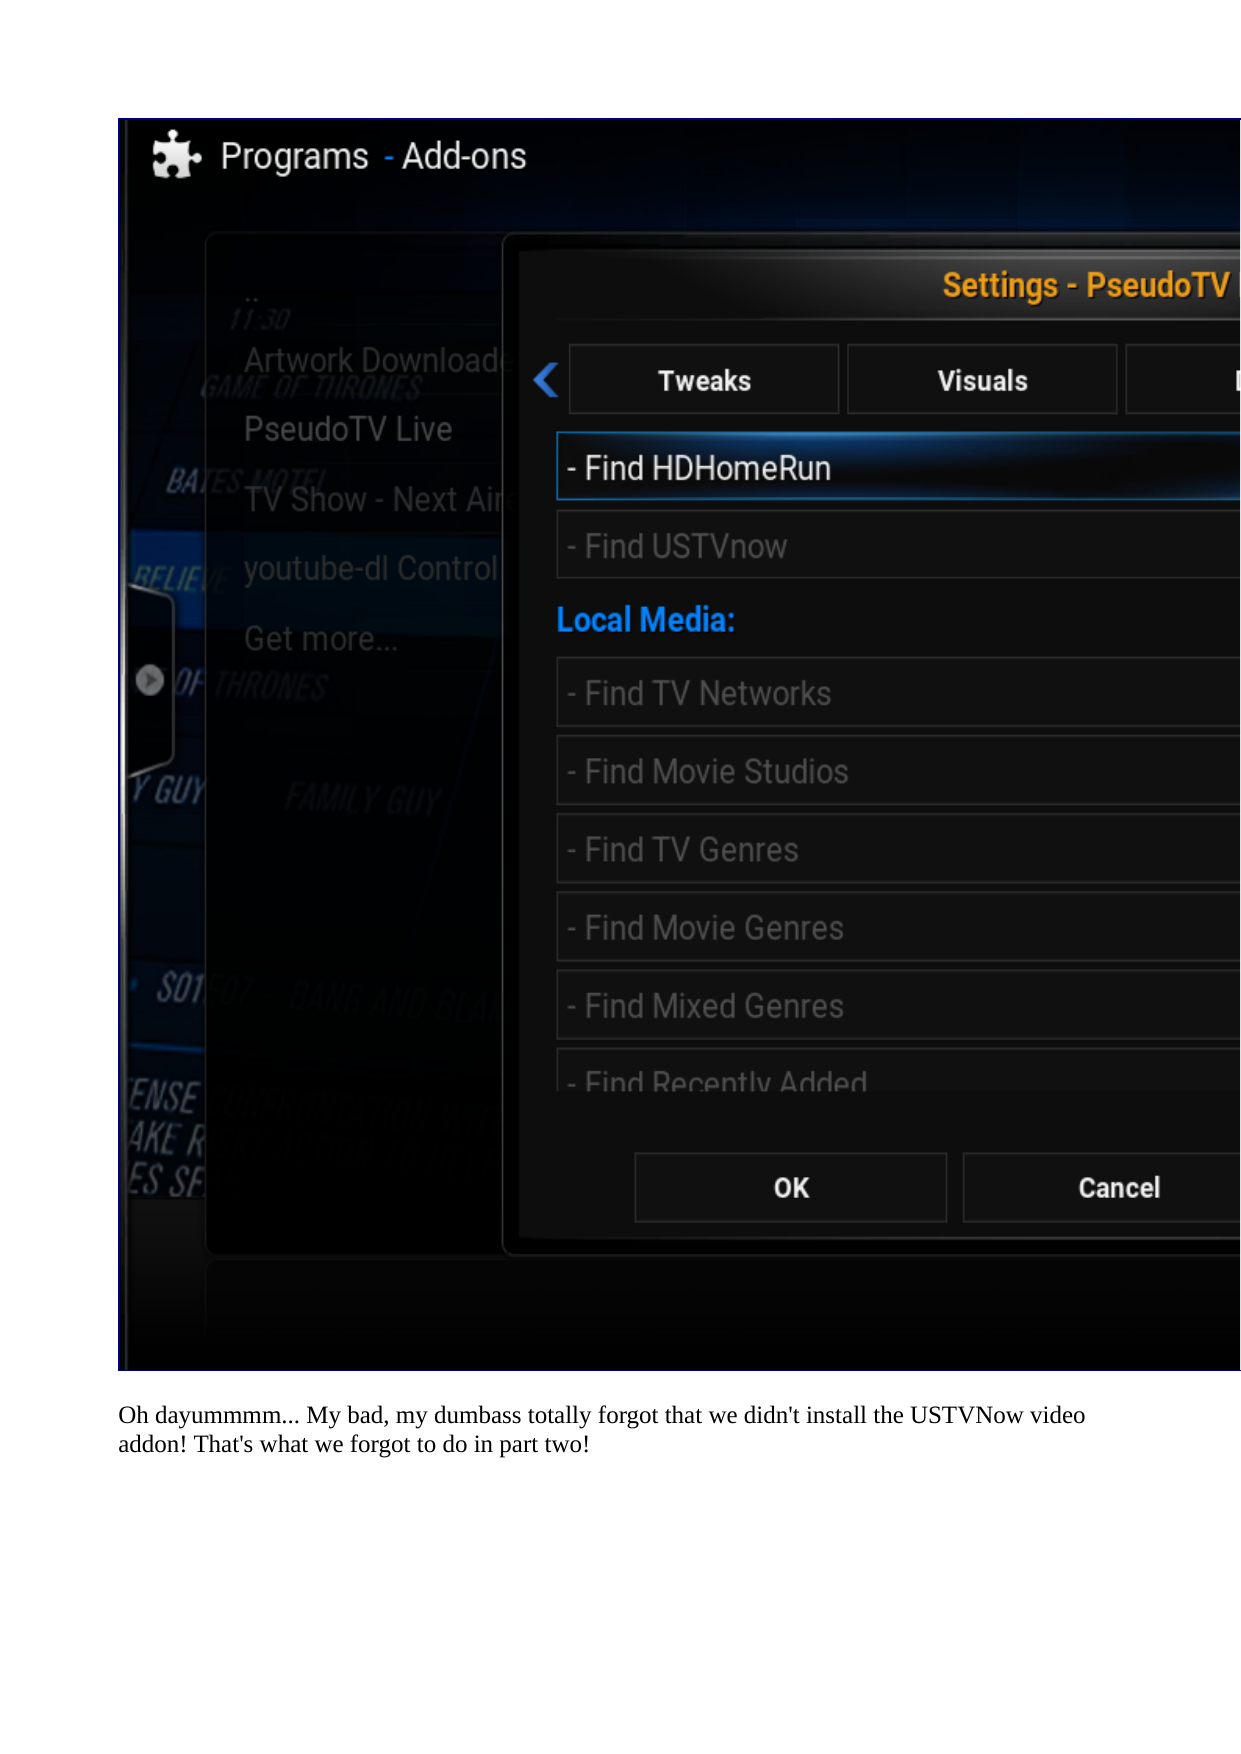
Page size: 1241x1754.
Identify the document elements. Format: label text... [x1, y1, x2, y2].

text Oh dayummmm... My bad, my dumbass totally forgot that we didn't install the USTVNow video addon! That's what we forgot to do in part two! [118, 1371, 1122, 1457]
picture [120, 120, 1241, 1370]
